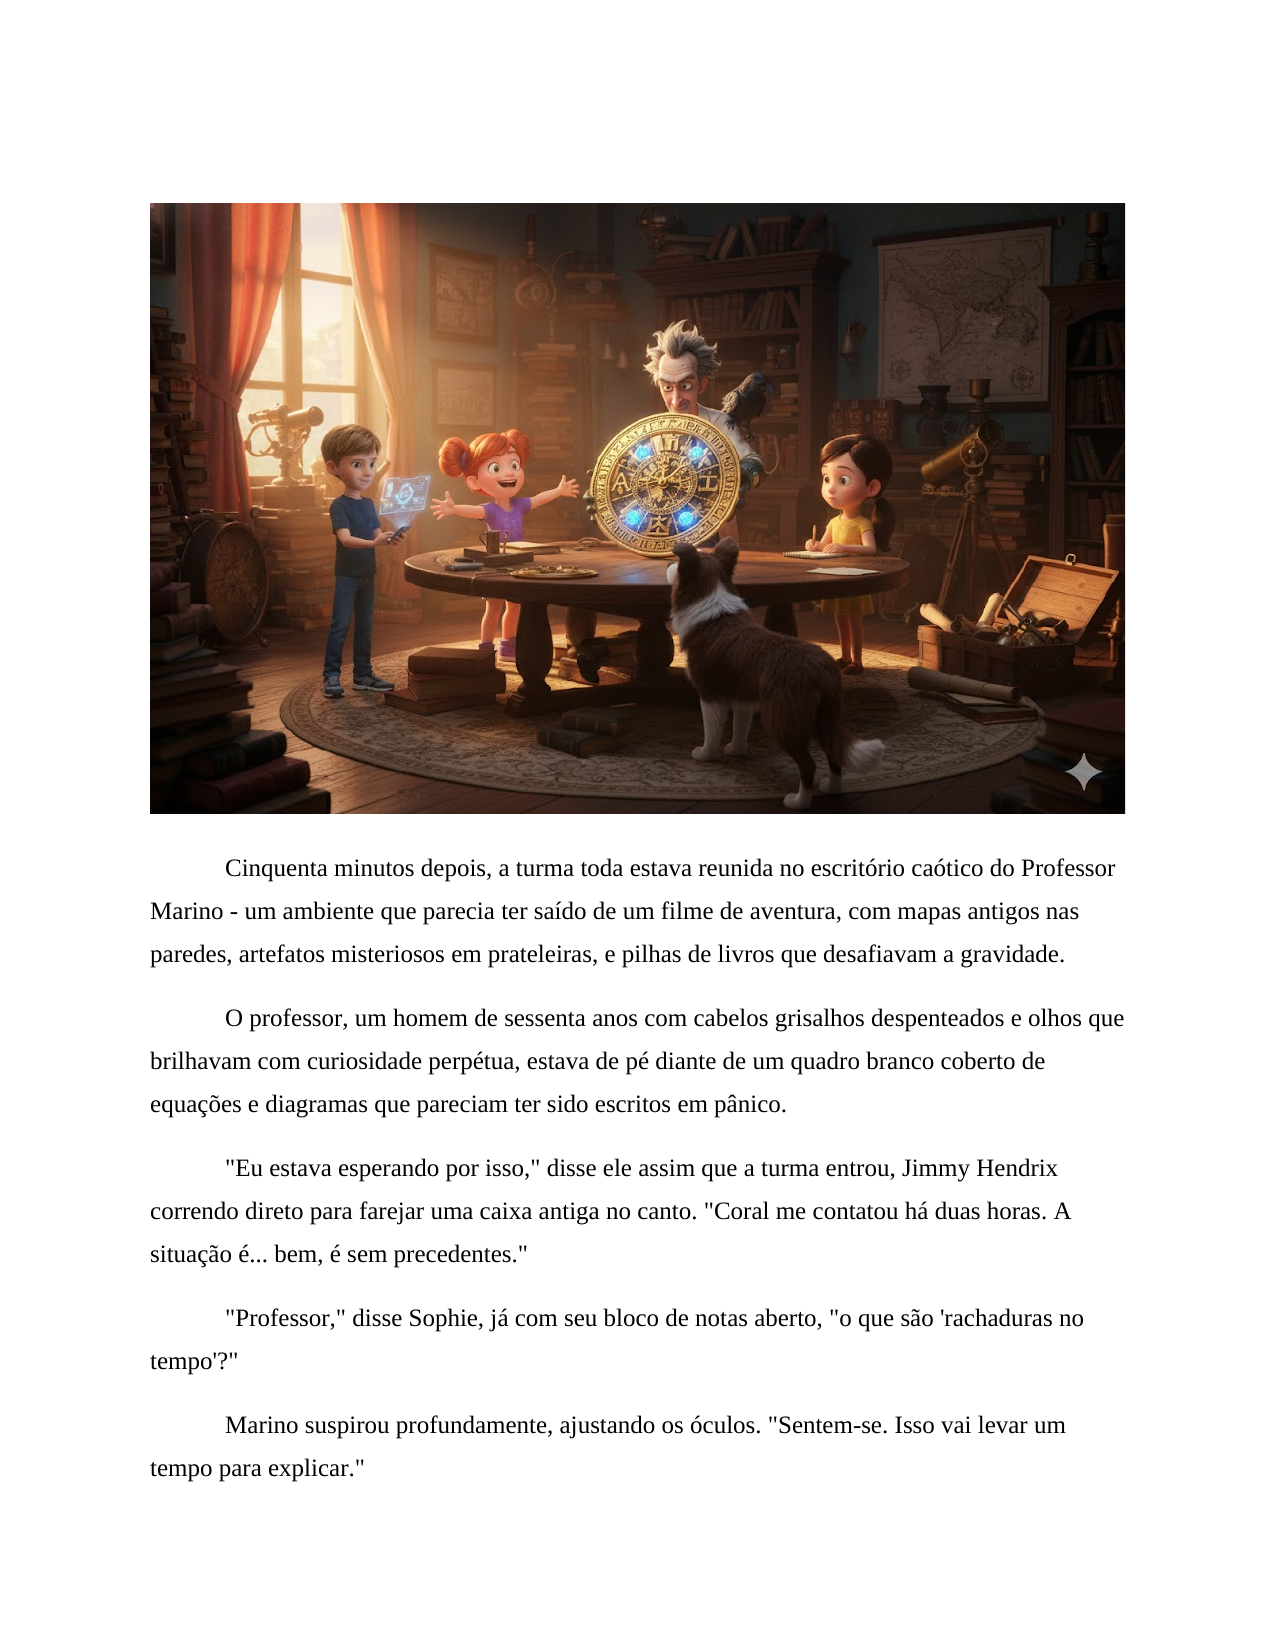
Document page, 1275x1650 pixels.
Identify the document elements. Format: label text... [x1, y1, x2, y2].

text Marino suspirou profundamente, ajustando os óculos. "Sentem-se. Isso vai levar um tempo para explicar." [150, 1410, 1125, 1482]
text O professor, um homem de sessenta anos com cabelos grisalhos despenteados e olhos que brilhavam com curiosidade perpétua, estava de pé diante de um quadro branco coberto de equações e diagramas que pareciam ter sido escritos em pânico. [150, 1003, 1125, 1118]
picture [150, 203, 1125, 814]
text Cinquenta minutos depois, a turma toda estava reunida no escritório caótico do Professor Marino - um ambiente que parecia ter saído de um filme de aventura, com mapas antigos nas paredes, artefatos misteriosos em prateleiras, e pilhas de livros que desafiavam a gravidade. [150, 814, 1125, 968]
text "Eu estava esperando por isso," disse ele assim que a turma entrou, Jimmy Hendrix correndo direto para farejar uma caixa antiga no canto. "Coral me contatou há duas horas. A situação é... bem, é sem precedentes." [150, 1153, 1125, 1268]
text "Professor," disse Sophie, já com seu bloco de notas aberto, "o que são 'rachaduras no tempo'?" [150, 1303, 1125, 1375]
